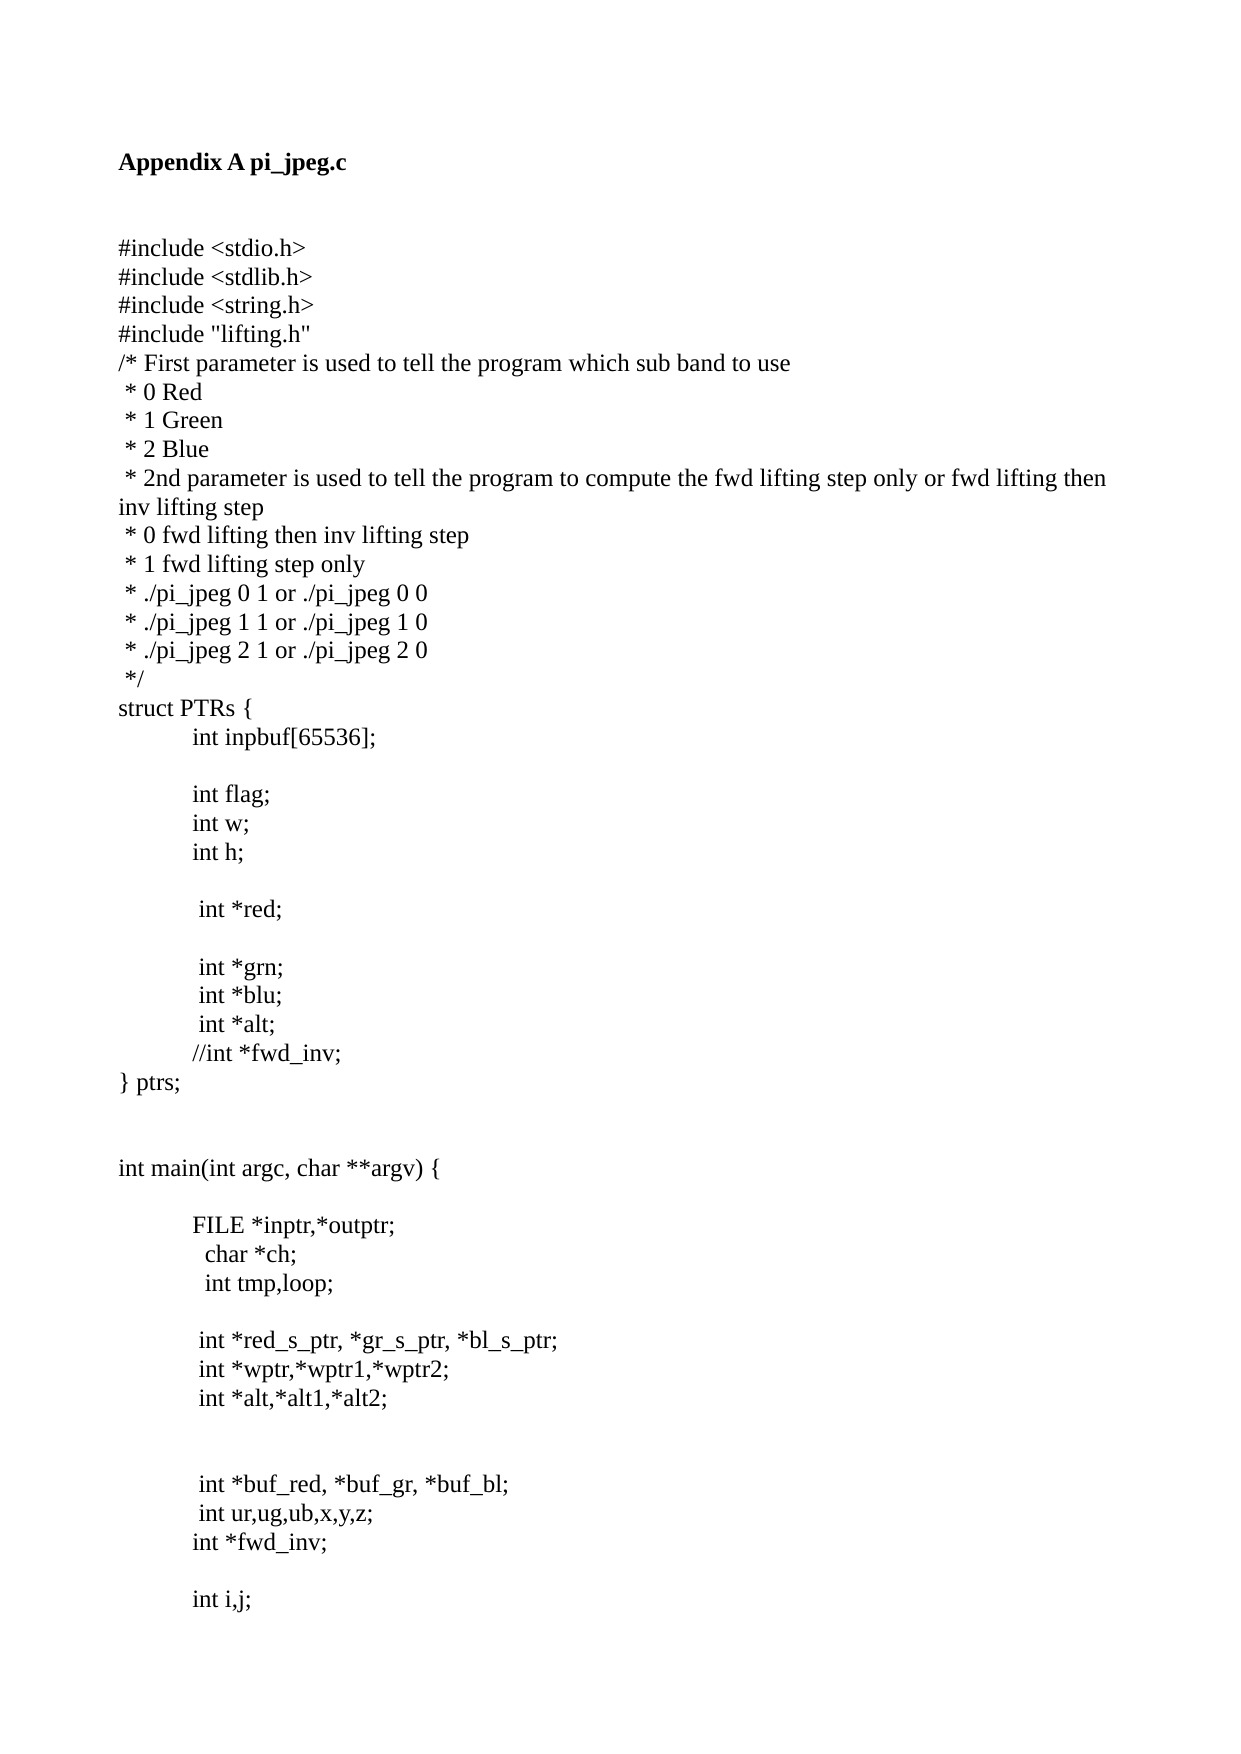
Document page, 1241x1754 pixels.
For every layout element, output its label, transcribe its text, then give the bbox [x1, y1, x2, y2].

text * ./pi_jpeg 1 1 or ./pi_jpeg 1 0 [118, 607, 1122, 636]
text char *ch; [118, 1239, 1122, 1268]
text Appendix A pi_jpeg.c [118, 147, 1122, 176]
text } ptrs; [118, 1067, 1122, 1096]
text /* First parameter is used to tell the program which sub band to use [118, 348, 1122, 377]
text int w; [118, 808, 1122, 837]
text int i,j; [118, 1584, 1122, 1613]
text * ./pi_jpeg 0 1 or ./pi_jpeg 0 0 [118, 578, 1122, 607]
text * 1 fwd lifting step only [118, 549, 1122, 578]
text struct PTRs { [118, 693, 1122, 722]
text #include <string.h> [118, 291, 1122, 319]
text int flag; [118, 779, 1122, 808]
text int *red_s_ptr, *gr_s_ptr, *bl_s_ptr; [118, 1326, 1122, 1354]
text #include "lifting.h" [118, 319, 1122, 348]
text //int *fwd_inv; [118, 1038, 1122, 1067]
text * 2nd parameter is used to tell the program to compute the fwd lifting step only or fwd lifting then inv lifting step [118, 463, 1122, 521]
text int *alt; [118, 1009, 1122, 1038]
text int *buf_red, *buf_gr, *buf_bl; [118, 1469, 1122, 1498]
text #include <stdio.h> [118, 233, 1122, 262]
text int *wptr,*wptr1,*wptr2; [118, 1354, 1122, 1383]
text * 2 Blue [118, 434, 1122, 463]
text FILE *inptr,*outptr; [118, 1211, 1122, 1239]
text int tmp,loop; [118, 1268, 1122, 1297]
text * 1 Green [118, 406, 1122, 434]
text int inpbuf[65536]; [118, 722, 1122, 751]
text int *grn; [118, 952, 1122, 981]
text int h; [118, 837, 1122, 866]
text int main(int argc, char **argv) { [118, 1153, 1122, 1182]
text int *alt,*alt1,*alt2; [118, 1383, 1122, 1412]
text * ./pi_jpeg 2 1 or ./pi_jpeg 2 0 [118, 636, 1122, 664]
text */ [118, 664, 1122, 693]
text int *fwd_inv; [118, 1527, 1122, 1556]
text #include <stdlib.h> [118, 262, 1122, 291]
text int ur,ug,ub,x,y,z; [118, 1498, 1122, 1527]
text * 0 fwd lifting then inv lifting step [118, 521, 1122, 549]
text * 0 Red [118, 377, 1122, 406]
text int *blu; [118, 981, 1122, 1009]
text int *red; [118, 894, 1122, 923]
